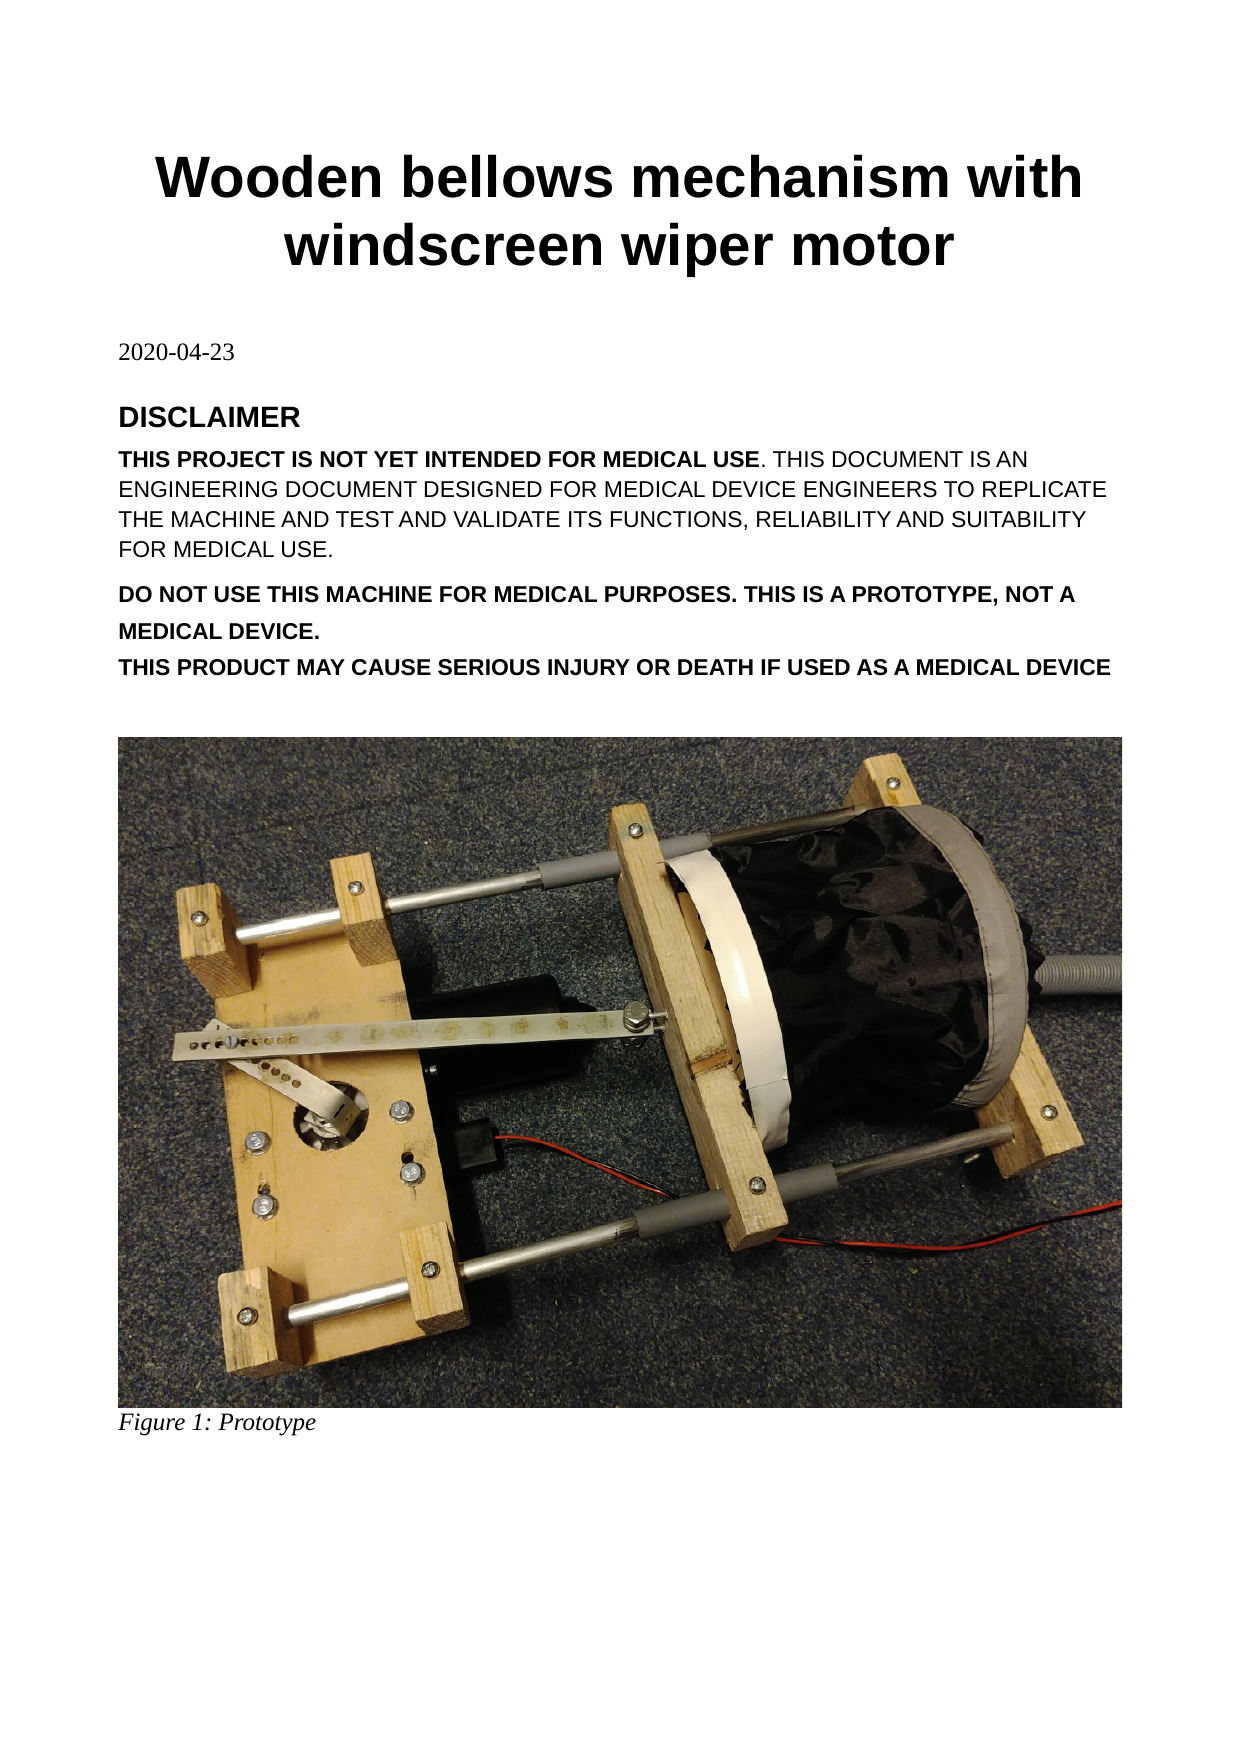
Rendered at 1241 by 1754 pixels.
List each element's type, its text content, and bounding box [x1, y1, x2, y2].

text 2020-04-23 [118, 337, 1122, 366]
picture [118, 737, 1123, 1408]
title Wooden bellows mechanism with windscreen wiper motor [118, 143, 1122, 277]
text THIS PRODUCT MAY CAUSE SERIOUS INJURY OR DEATH IF USED AS A MEDICAL DEVICE [118, 654, 1122, 680]
text THIS PROJECT IS NOT YET INTENDED FOR MEDICAL USE. THIS DOCUMENT IS AN ENGINEERING DOCUMENT DESIGNED FOR MEDICAL DEVICE ENGINEERS TO REPLICATE THE MACHINE AND TEST AND VALIDATE ITS FUNCTIONS, RELIABILITY AND SUITABILITY FOR MEDICAL USE. [118, 446, 1122, 563]
subtitle DISCLAIMER [118, 399, 1122, 433]
text Figure 1: Prototype [118, 1408, 1122, 1436]
text DO NOT USE THIS MACHINE FOR MEDICAL PURPOSES. THIS IS A PROTOTYPE, NOT A MEDICAL DEVICE. [118, 581, 1122, 644]
